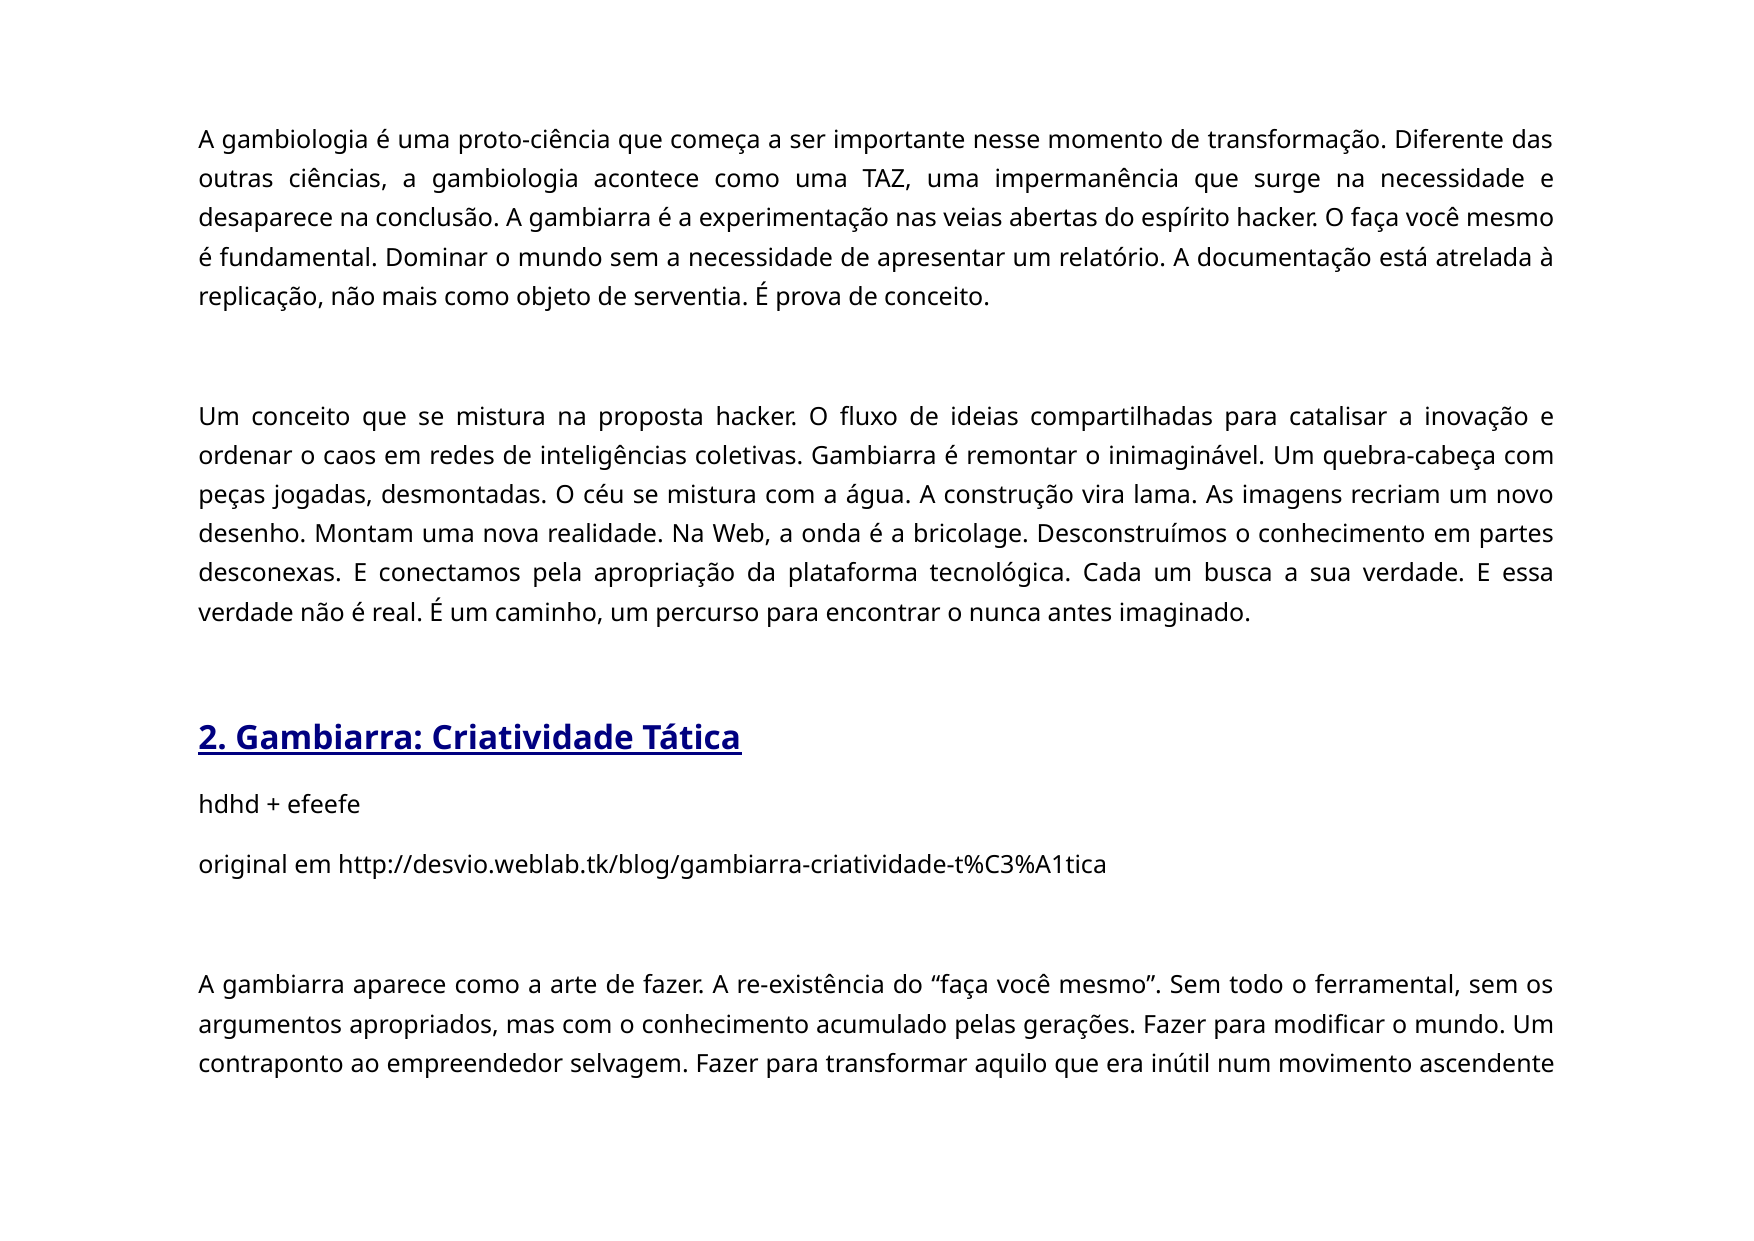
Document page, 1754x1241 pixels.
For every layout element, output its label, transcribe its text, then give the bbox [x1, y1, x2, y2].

text original em http://desvio.weblab.tk/blog/gambiarra-criatividade-t%C3%A1tica [198, 847, 1556, 881]
text Um conceito que se mistura na proposta hacker. O fluxo de ideias compartilhadas para catalisar a inovação e ordenar o caos em redes de inteligências coletivas. Gambiarra é remontar o inimaginável. Um quebra-cabeça com peças jogadas, desmontadas. O céu se mistura com a água. A construção vira lama. As imagens recriam um novo desenho. Montam uma nova realidade. Na Web, a onda é a bricolage. Desconstruímos o conhecimento em partes desconexas. E conectamos pela apropriação da plataforma tecnológica. Cada um busca a sua verdade. E essa verdade não é real. É um caminho, um percurso para encontrar o nunca antes imaginado. [198, 398, 1556, 628]
text 2. Gambiarra: Criatividade Tática [198, 714, 1556, 759]
text A gambiologia é uma proto-ciência que começa a ser importante nesse momento de transformação. Diferente das outras ciências, a gambiologia acontece como uma TAZ, uma impermanência que surge na necessidade e desaparece na conclusão. A gambiarra é a experimentação nas veias abertas do espírito hacker. O faça você mesmo é fundamental. Dominar o mundo sem a necessidade de apresentar um relatório. A documentação está atrelada à replicação, não mais como objeto de serventia. É prova de conceito. [198, 122, 1556, 312]
text hdhd + efeefe [198, 787, 1556, 821]
text A gambiarra aparece como a arte de fazer. A re-existência do “faça você mesmo”. Sem todo o ferramental, sem os argumentos apropriados, mas com o conhecimento acumulado pelas gerações. Fazer para modificar o mundo. Um contraponto ao empreendedor selvagem. Fazer para transformar aquilo que era inútil num movimento ascendente [198, 967, 1556, 1079]
